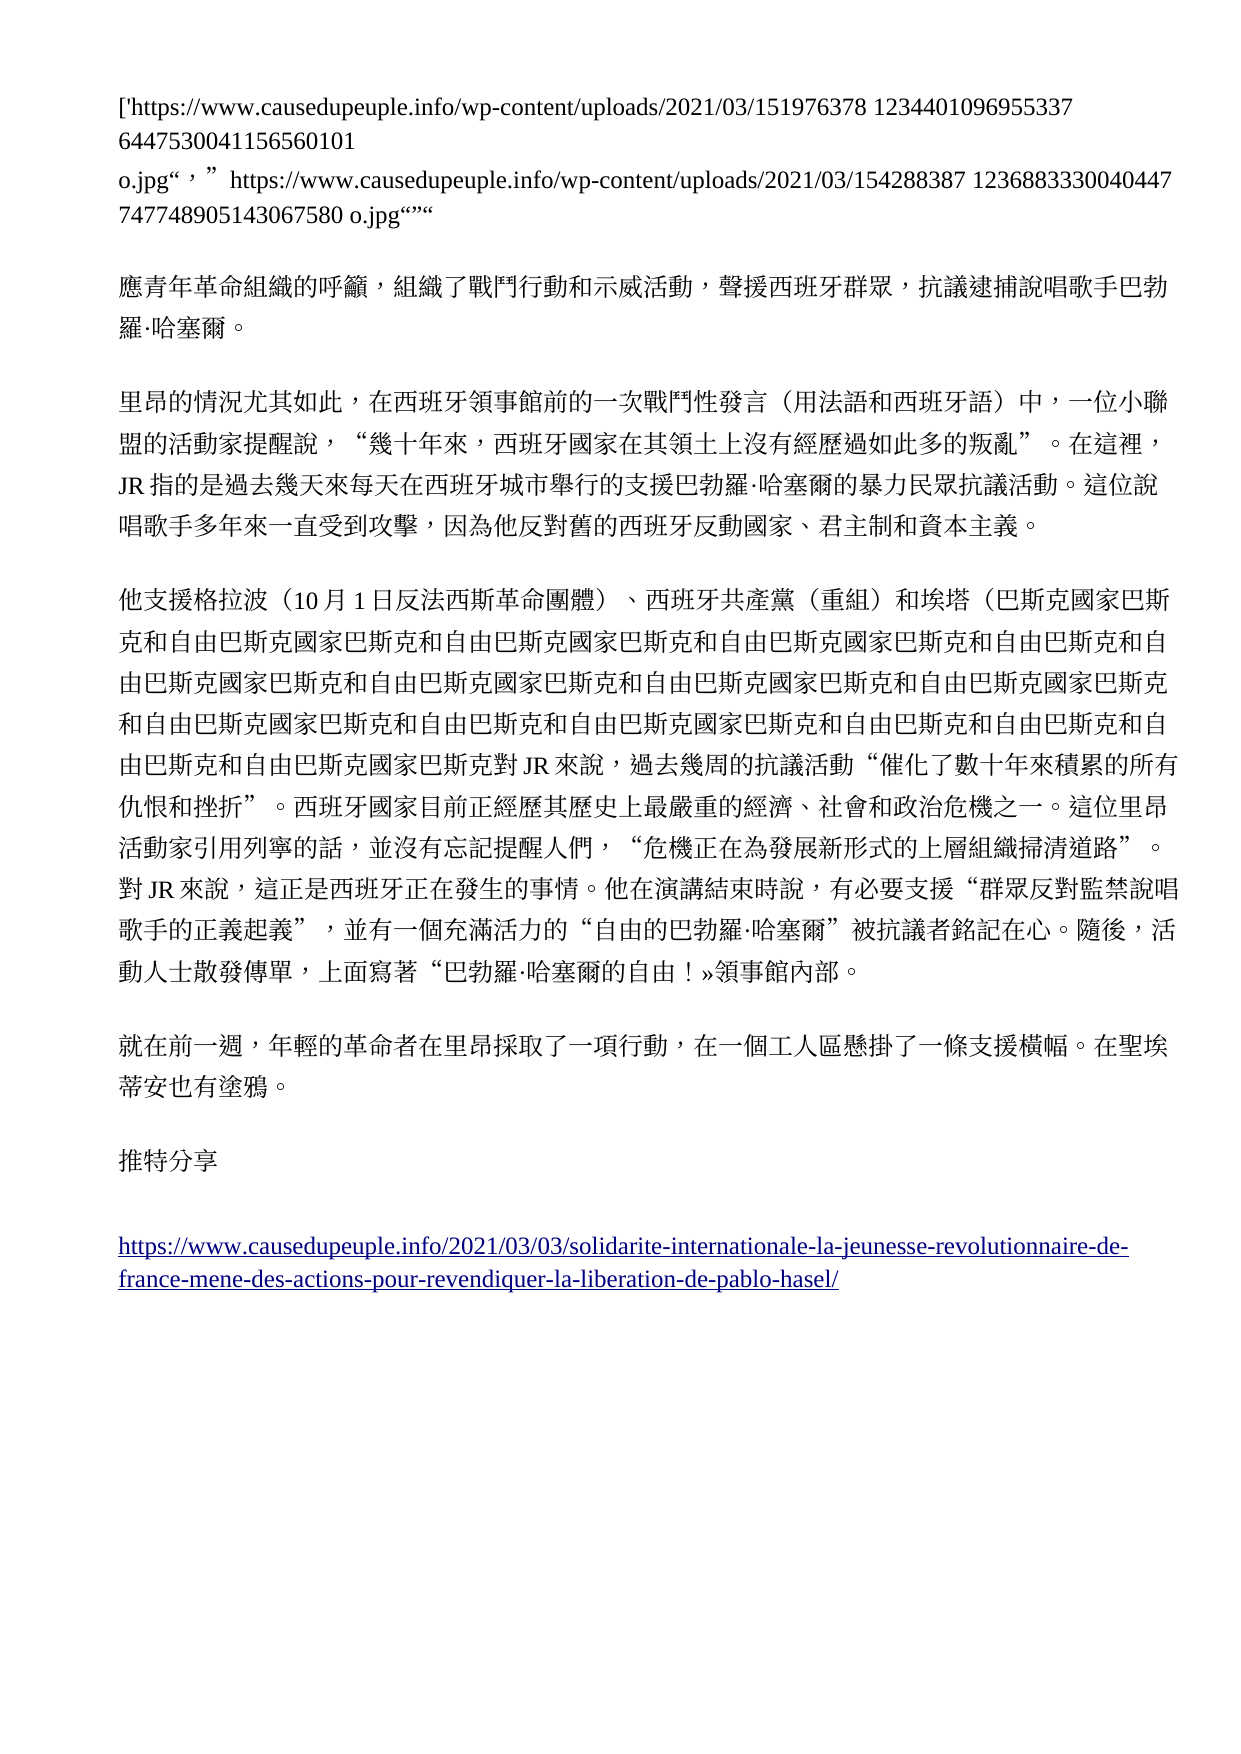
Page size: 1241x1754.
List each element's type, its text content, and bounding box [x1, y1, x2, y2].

text ['https://www.causedupeuple.info/wp-content/uploads/2021/03/151976378 1234401096955337 6447530041156560101 o.jpg“，”https://www.causedupeuple.info/wp-content/uploads/2021/03/154288387 1236883330040447 747748905143067580 o.jpg“”“ 應青年革命組織的呼籲，組織了戰鬥行動和示威活動，聲援西班牙群眾，抗議逮捕說唱歌手巴勃羅·哈塞爾。 里昂的情況尤其如此，在西班牙領事館前的一次戰鬥性發言（用法語和西班牙語）中，一位小聯盟的活動家提醒說，“幾十年來，西班牙國家在其領土上沒有經歷過如此多的叛亂”。在這裡，JR指的是過去幾天來每天在西班牙城市舉行的支援巴勃羅·哈塞爾的暴力民眾抗議活動。這位說唱歌手多年來一直受到攻擊，因為他反對舊的西班牙反動國家、君主制和資本主義。 他支援格拉波（10月1日反法西斯革命團體）、西班牙共產黨（重組）和埃塔（巴斯克國家巴斯克和自由巴斯克國家巴斯克和自由巴斯克國家巴斯克和自由巴斯克國家巴斯克和自由巴斯克和自由巴斯克國家巴斯克和自由巴斯克國家巴斯克和自由巴斯克國家巴斯克和自由巴斯克國家巴斯克和自由巴斯克國家巴斯克和自由巴斯克和自由巴斯克國家巴斯克和自由巴斯克和自由巴斯克和自由巴斯克和自由巴斯克國家巴斯克對JR來說，過去幾周的抗議活動“催化了數十年來積累的所有仇恨和挫折”。西班牙國家目前正經歷其歷史上最嚴重的經濟、社會和政治危機之一。這位里昂活動家引用列寧的話，並沒有忘記提醒人們，“危機正在為發展新形式的上層組織掃清道路”。對JR來說，這正是西班牙正在發生的事情。他在演講結束時說，有必要支援“群眾反對監禁說唱歌手的正義起義”，並有一個充滿活力的“自由的巴勃羅·哈塞爾”被抗議者銘記在心。隨後，活動人士散發傳單，上面寫著“巴勃羅·哈塞爾的自由！»領事館內部。 就在前一週，年輕的革命者在里昂採取了一項行動，在一個工人區懸掛了一條支援橫幅。在聖埃蒂安也有塗鴉。 推特分享 [118, 59, 1181, 1178]
text https://www.causedupeuple.info/2021/03/03/solidarite-internationale-la-jeunesse-revolutionnaire-de-france-mene-des-actions-pour-revendiquer-la-liberation-de-pablo-hasel/ [118, 1198, 1181, 1293]
